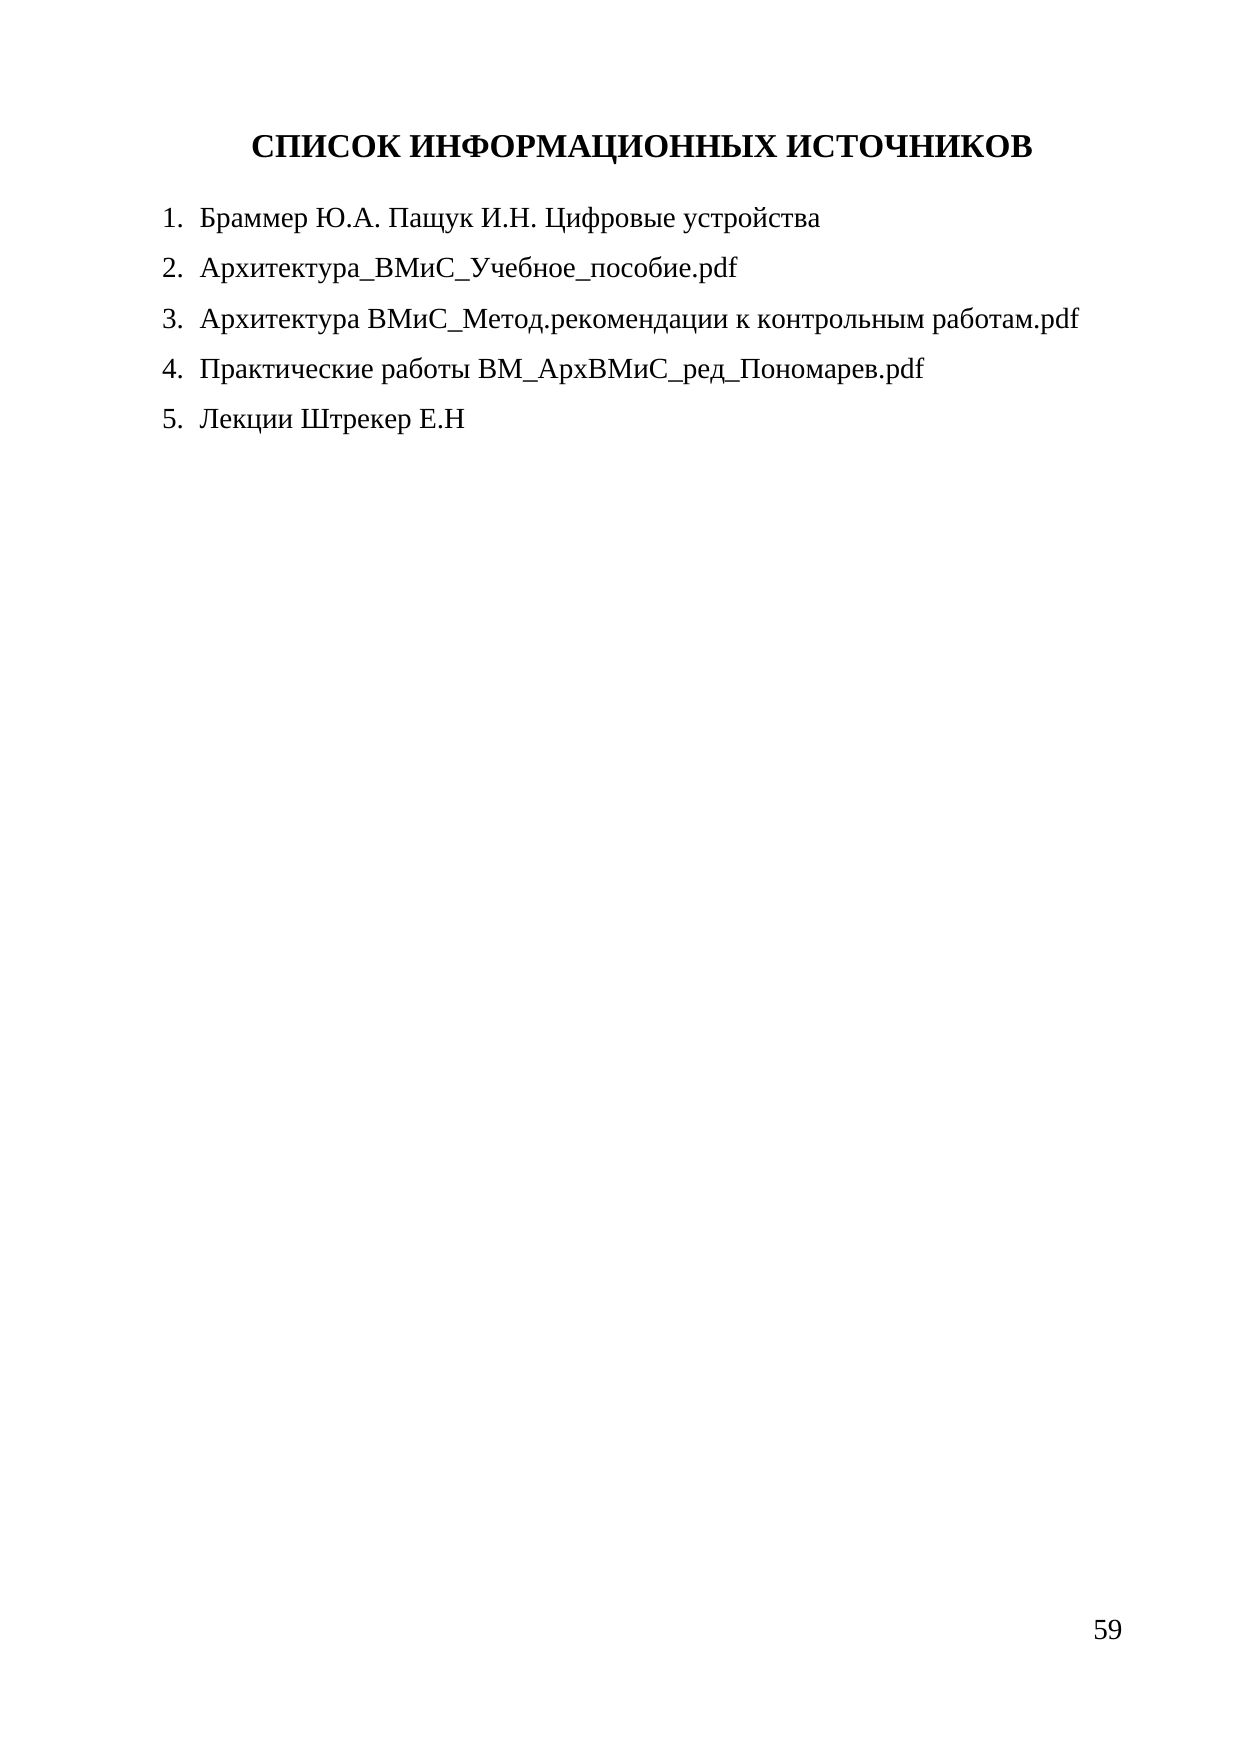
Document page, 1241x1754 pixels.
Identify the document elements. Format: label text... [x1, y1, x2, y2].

list Лекции Штрекер Е.Н [162, 401, 1122, 435]
list Архитектура_ВМиС_Учебное_пособие.pdf [162, 251, 1122, 284]
list Архитектура ВМиС_Метод.рекомендации к контрольным работам.pdf [162, 301, 1122, 334]
text СПИСОК ИНФОРМАЦИОННЫХ ИСТОЧНИКОВ [118, 126, 1122, 164]
list Практические работы ВМ_АрхВМиС_ред_Пономарев.pdf [162, 351, 1122, 385]
list Браммер Ю.А. Пащук И.Н. Цифровые устройства [162, 200, 1122, 234]
